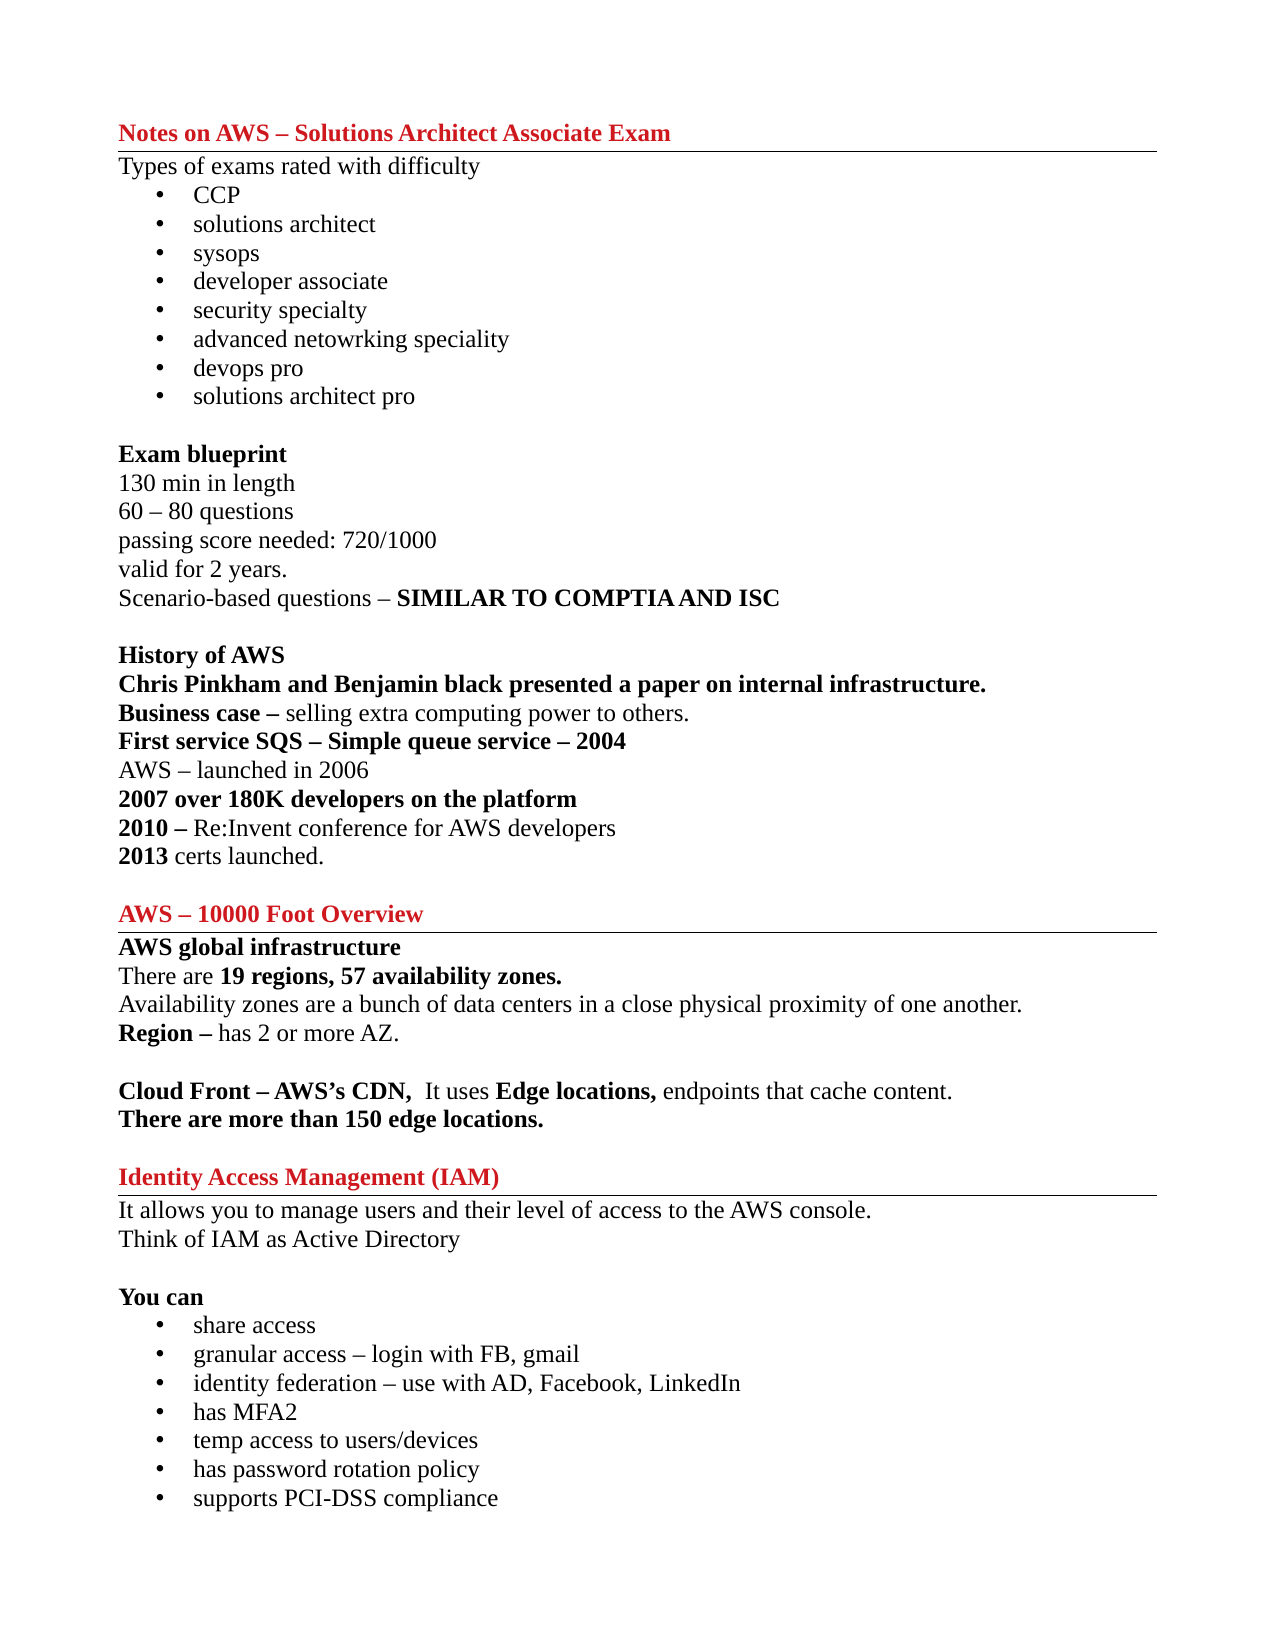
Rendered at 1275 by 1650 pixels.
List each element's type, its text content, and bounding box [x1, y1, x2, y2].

text Think of IAM as Active Directory [118, 1224, 1157, 1253]
text Cloud Front – AWS’s CDN, It uses Edge locations, endpoints that cache content. [118, 1076, 1157, 1104]
text valid for 2 years. [118, 554, 1157, 583]
text You can [118, 1282, 1157, 1310]
list has password rotation policy [156, 1454, 1157, 1483]
text There are more than 150 edge locations. [118, 1104, 1157, 1133]
text passing score needed: 720/1000 [118, 525, 1157, 554]
list has MFA2 [156, 1397, 1157, 1425]
text Identity Access Management (IAM) [118, 1162, 1157, 1195]
text Exam blueprint [118, 439, 1157, 468]
list CCP [156, 180, 1157, 209]
text 130 min in length [118, 468, 1157, 496]
text History of AWS [118, 640, 1157, 669]
text AWS – 10000 Foot Overview [118, 899, 1157, 932]
text AWS global infrastructure [118, 933, 1157, 961]
list security specialty [156, 295, 1157, 324]
text Chris Pinkham and Benjamin black presented a paper on internal infrastructure. [118, 669, 1157, 698]
list solutions architect pro [156, 381, 1157, 410]
text 2013 certs launched. [118, 841, 1157, 870]
list share access [156, 1310, 1157, 1339]
text 60 – 80 questions [118, 496, 1157, 525]
list granular access – login with FB, gmail [156, 1339, 1157, 1368]
list advanced netowrking speciality [156, 324, 1157, 353]
text Notes on AWS – Solutions Architect Associate Exam [118, 118, 1157, 151]
list developer associate [156, 266, 1157, 295]
list identity federation – use with AD, Facebook, LinkedIn [156, 1368, 1157, 1397]
text Types of exams rated with difficulty [118, 152, 1157, 180]
text Business case – selling extra computing power to others. [118, 698, 1157, 726]
text It allows you to manage users and their level of access to the AWS console. [118, 1196, 1157, 1224]
text 2007 over 180K developers on the platform [118, 784, 1157, 813]
text AWS – launched in 2006 [118, 755, 1157, 784]
text 2010 – Re:Invent conference for AWS developers [118, 813, 1157, 841]
text There are 19 regions, 57 availability zones. [118, 961, 1157, 989]
list supports PCI-DSS compliance [156, 1483, 1157, 1512]
list devops pro [156, 353, 1157, 381]
list solutions architect [156, 209, 1157, 238]
text Region – has 2 or more AZ. [118, 1018, 1157, 1047]
list temp access to users/devices [156, 1425, 1157, 1454]
text Scenario-based questions – SIMILAR TO COMPTIA AND ISC [118, 583, 1157, 611]
list sysops [156, 238, 1157, 266]
text First service SQS – Simple queue service – 2004 [118, 726, 1157, 755]
text Availability zones are a bunch of data centers in a close physical proximity of one another. [118, 989, 1157, 1018]
